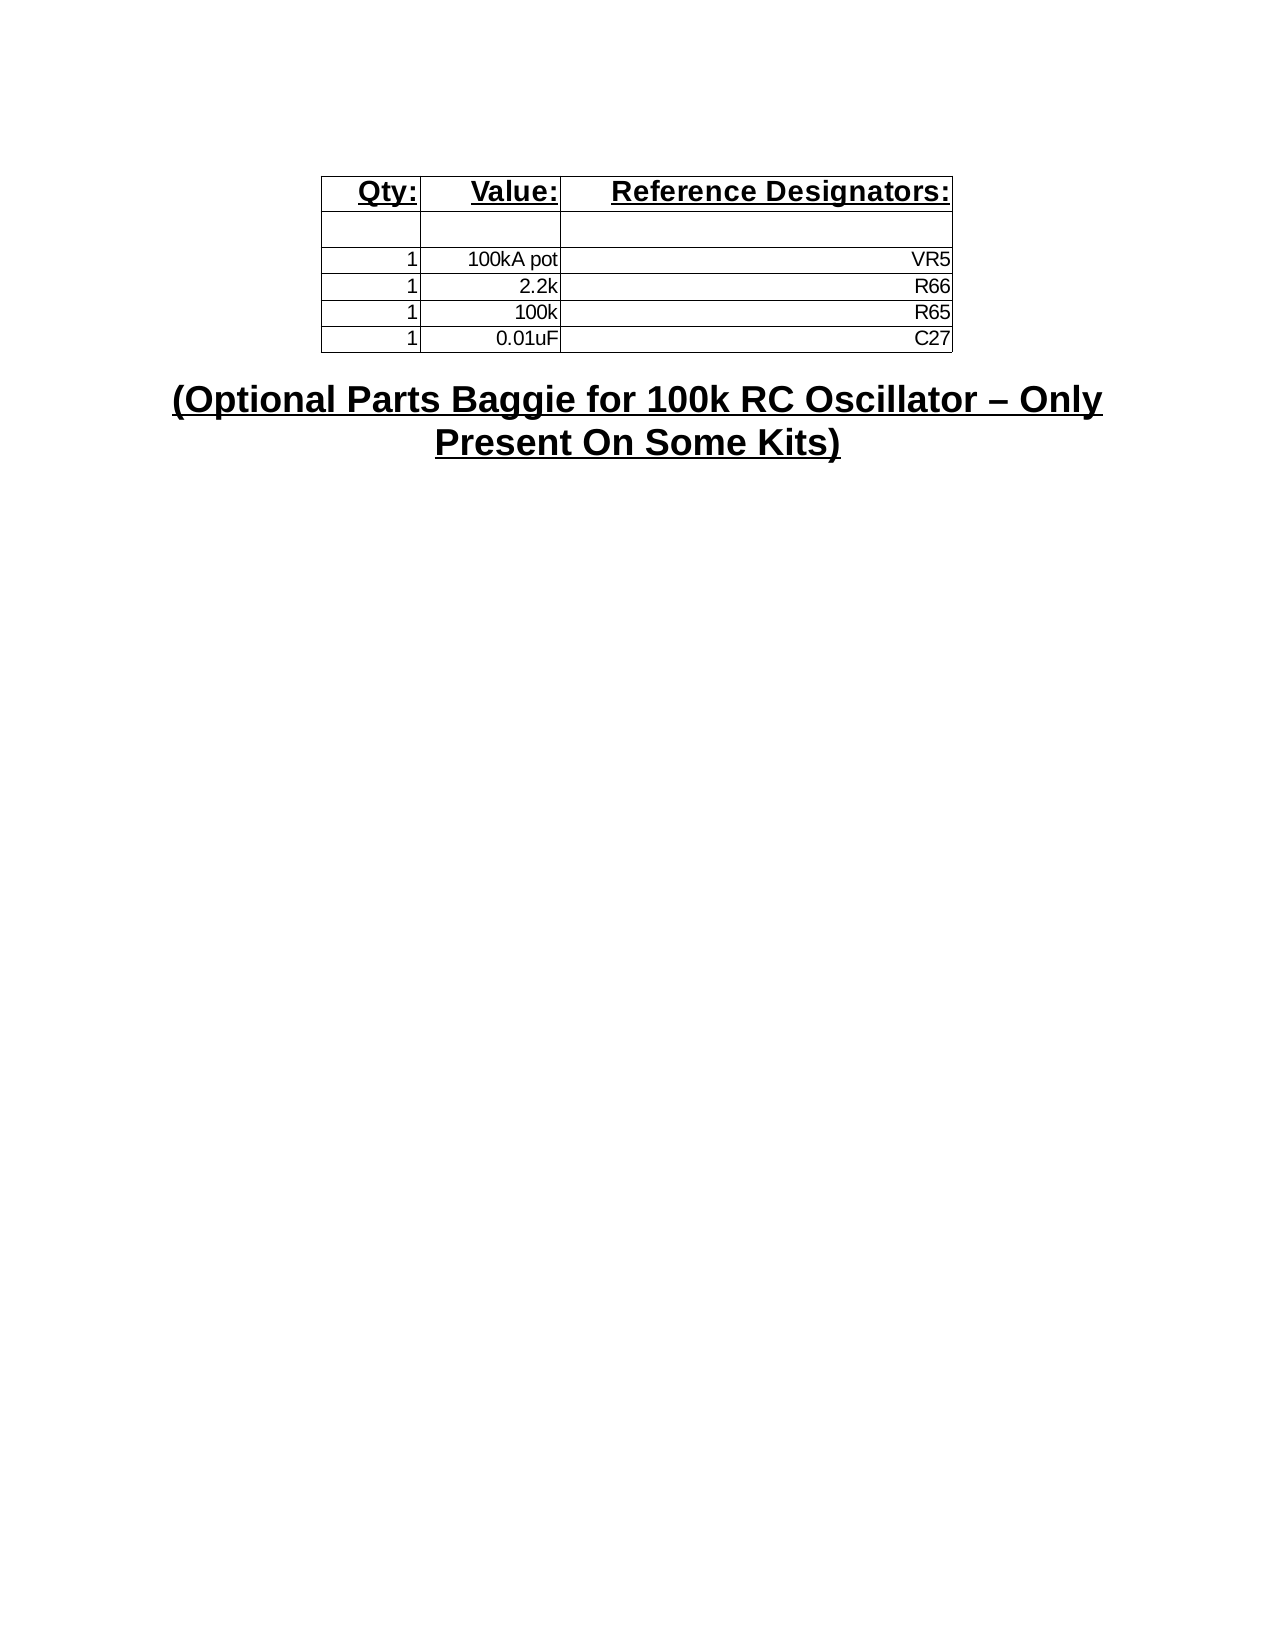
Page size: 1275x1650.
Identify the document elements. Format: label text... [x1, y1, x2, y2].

text (Optional Parts Baggie for 100k RC Oscillator – Only Present On Some Kits) [118, 377, 1157, 463]
